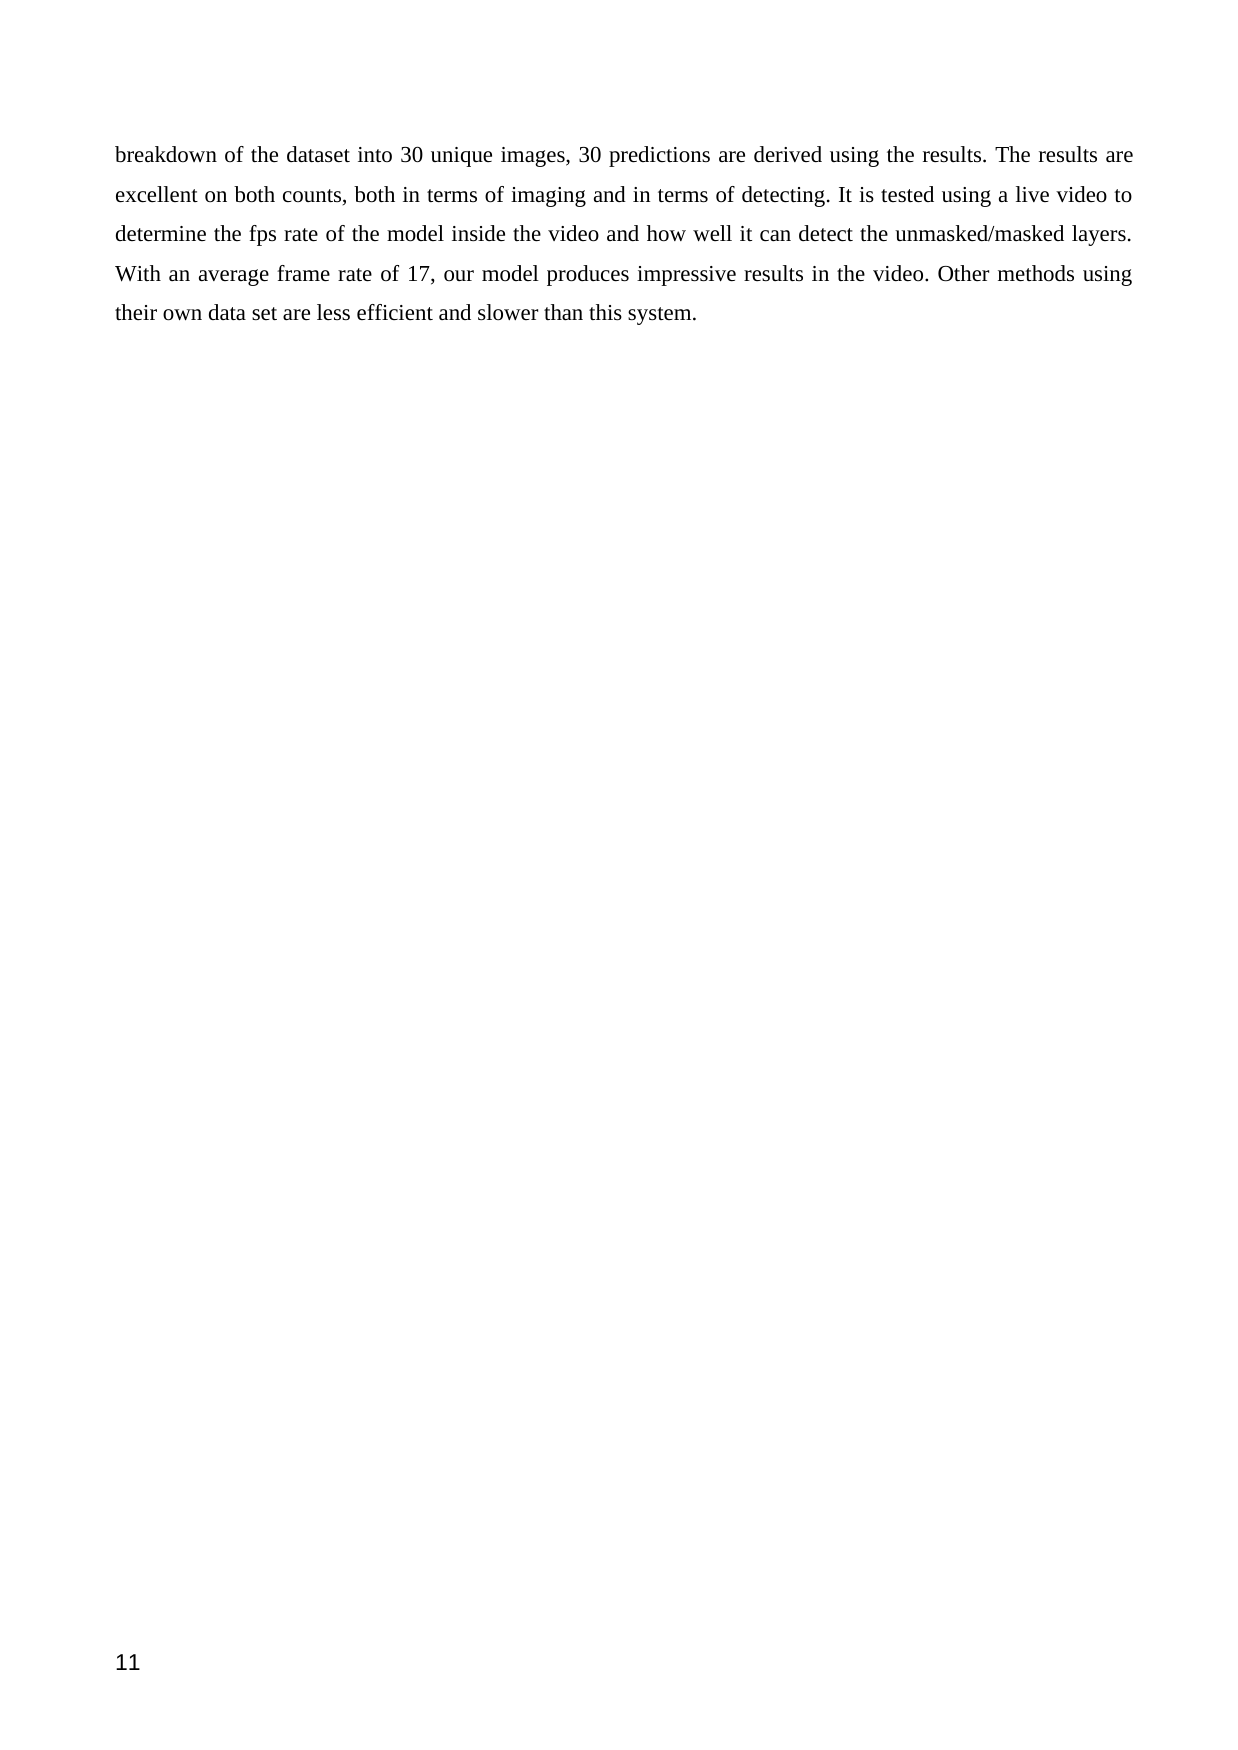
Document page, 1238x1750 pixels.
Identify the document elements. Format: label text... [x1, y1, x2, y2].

text breakdown of the dataset into 30 unique images, 30 predictions are derived using the results. The results are excellent on both counts, both in terms of imaging and in terms of detecting. It is tested using a live video to determine the fps rate of the model inside the video and how well it can detect the unmasked/masked layers. With an average frame rate of 17, our model produces impressive results in the video. Other methods using their own data set are less efficient and slower than this system. [115, 141, 1135, 326]
